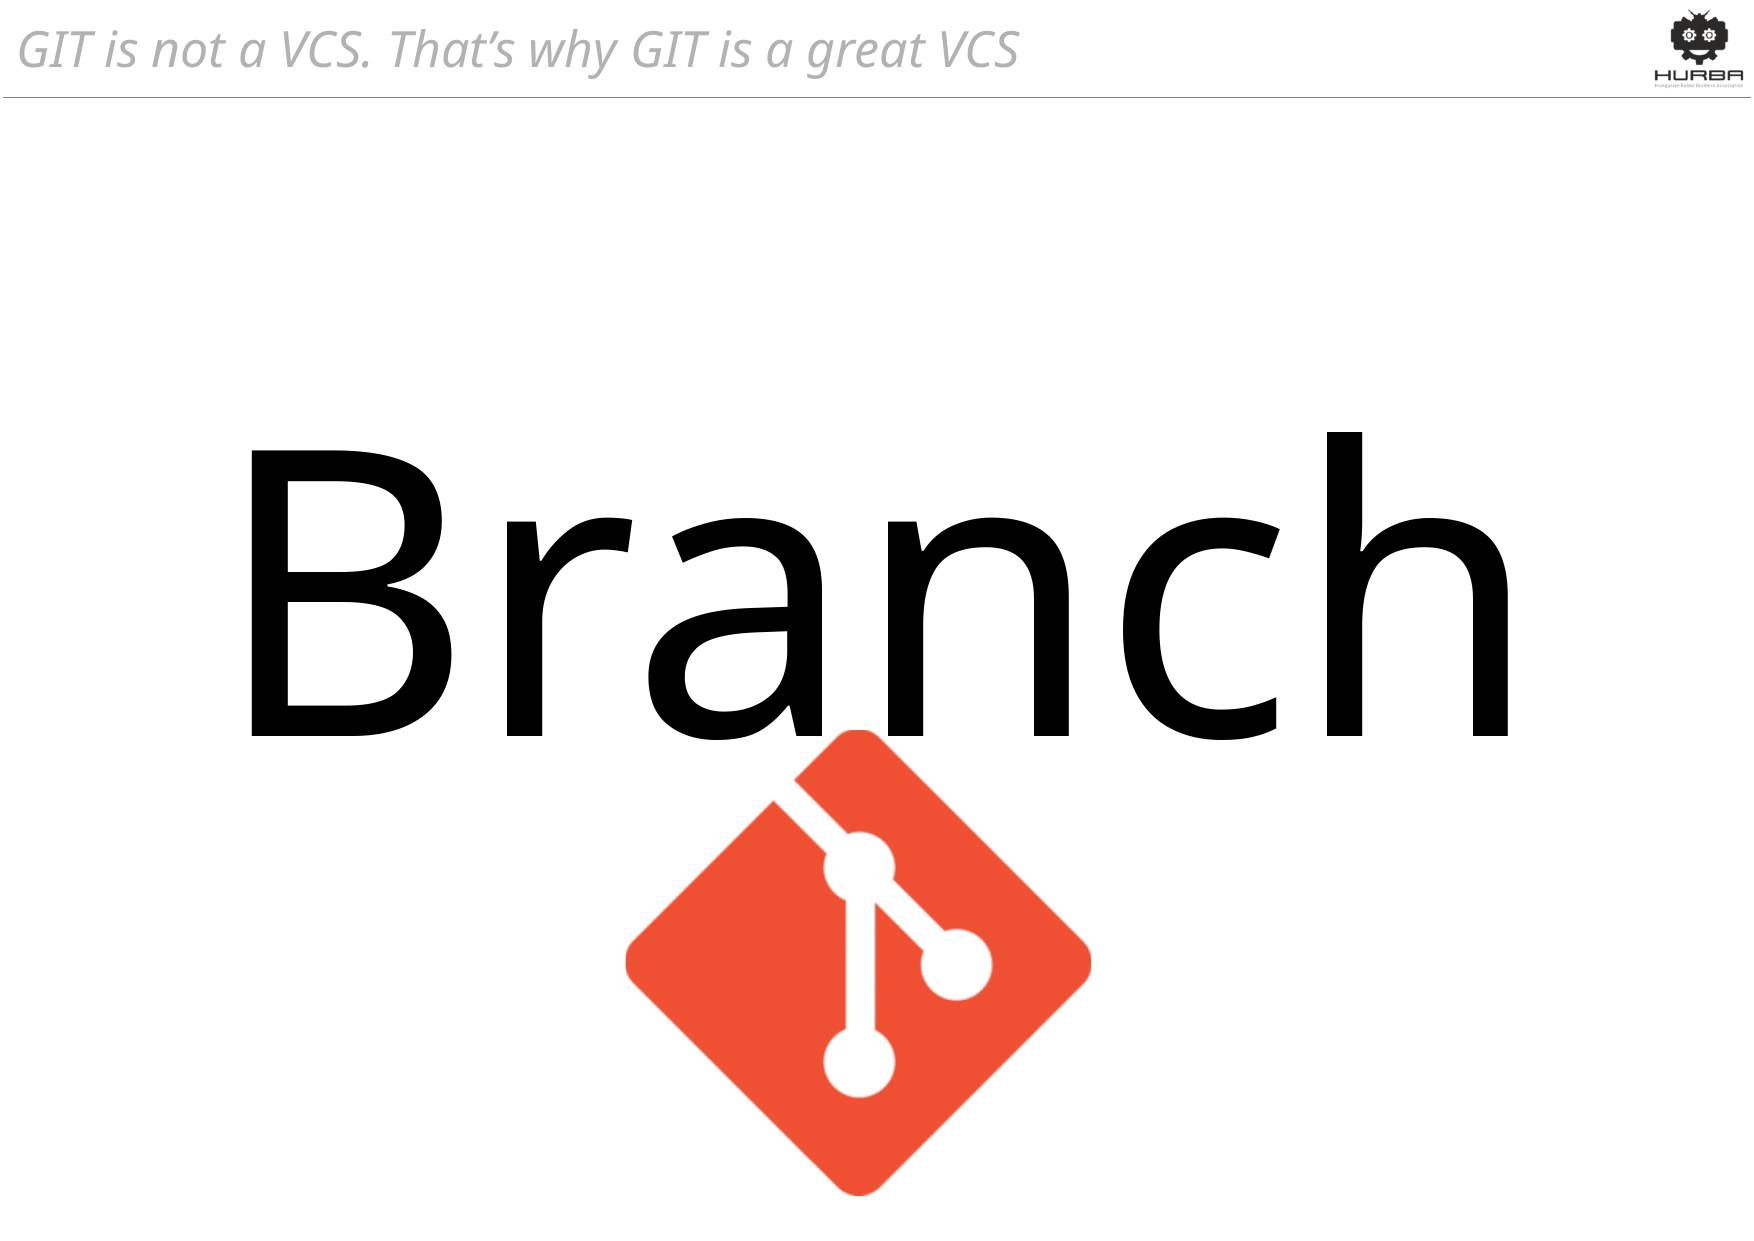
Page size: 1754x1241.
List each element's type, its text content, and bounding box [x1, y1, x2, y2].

picture [1644, 3, 1754, 102]
text Branch [3, 309, 1751, 853]
picture [625, 730, 1092, 1196]
